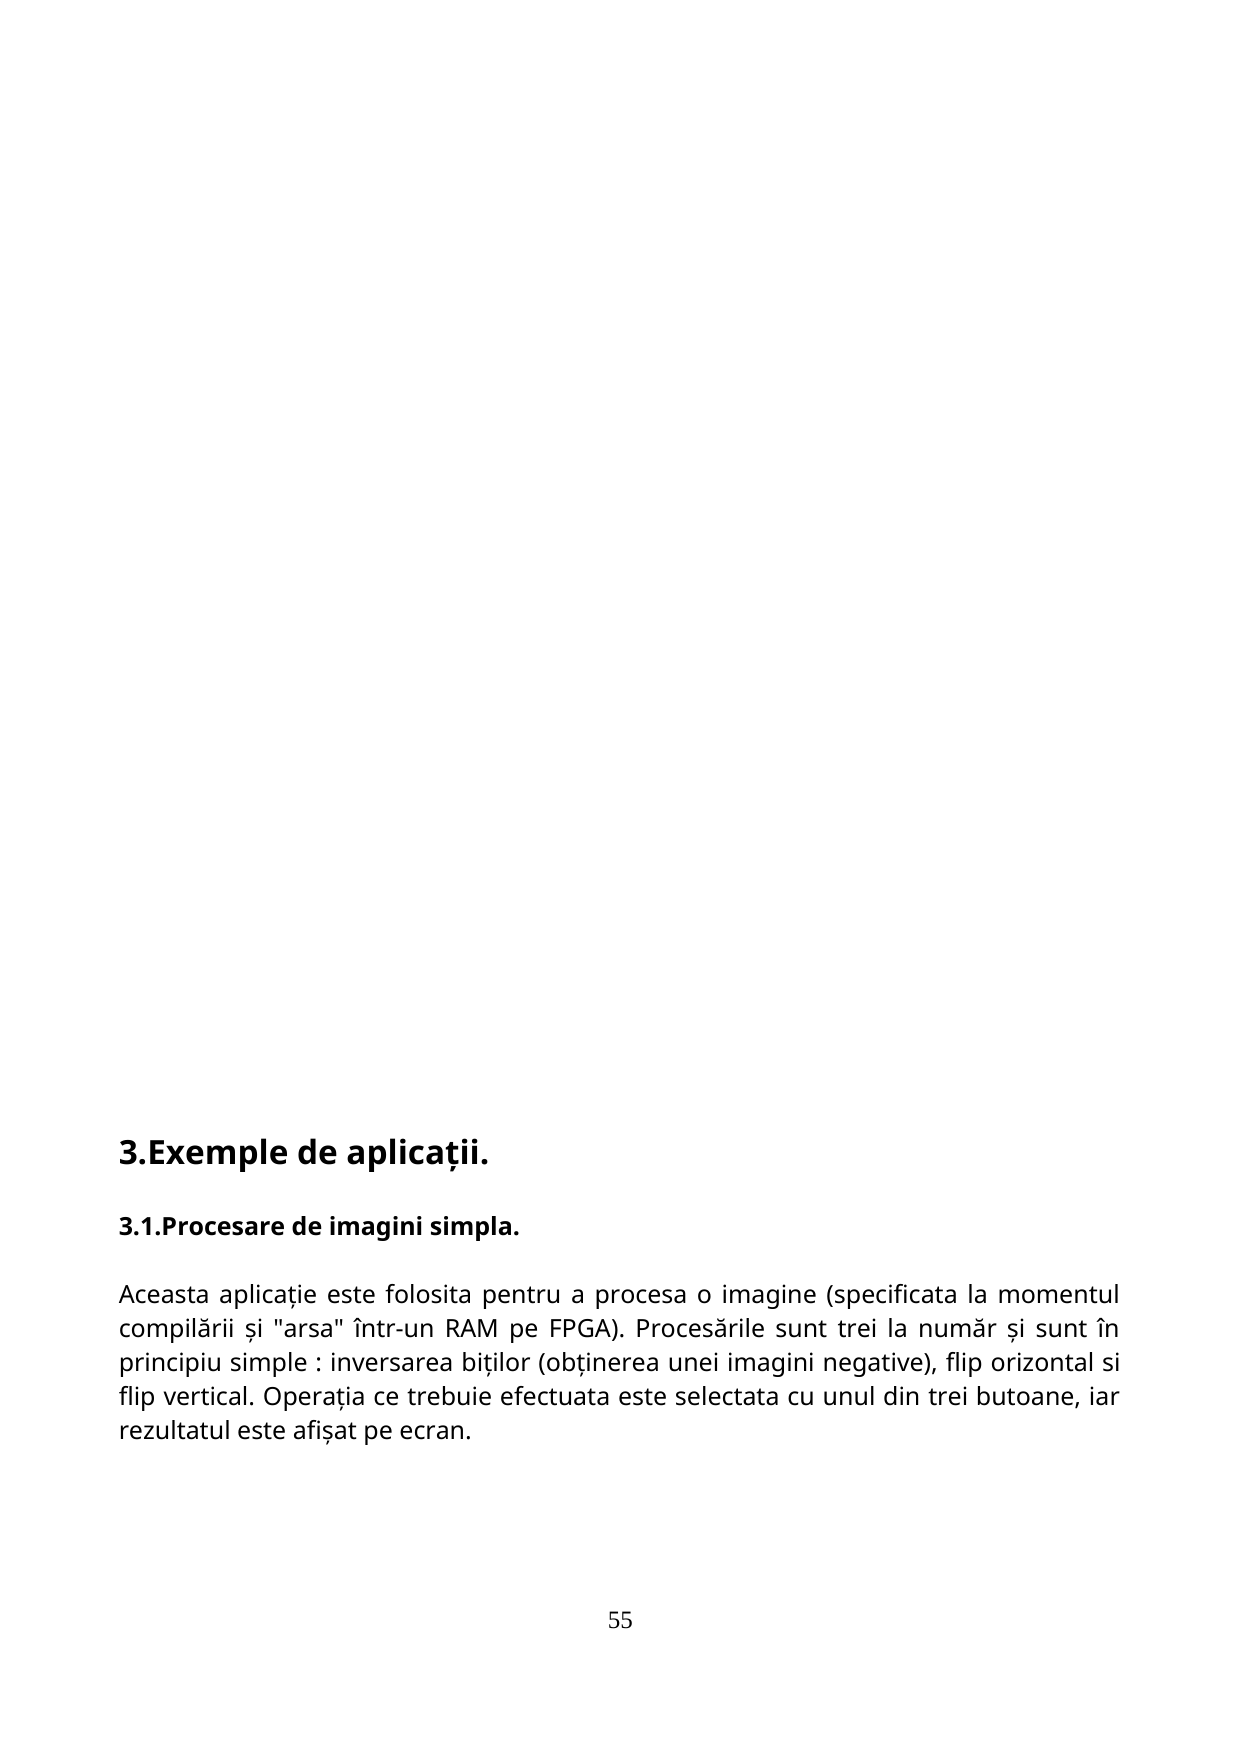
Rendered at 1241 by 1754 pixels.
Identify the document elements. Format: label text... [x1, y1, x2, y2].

text 3.Exemple de aplicații. [118, 1129, 1122, 1174]
text Aceasta aplicație este folosita pentru a procesa o imagine (specificata la momentul compilării și "arsa" într-un RAM pe FPGA). Procesările sunt trei la număr și sunt în principiu simple : inversarea biților (obținerea unei imagini negative), flip orizontal si flip vertical. Operația ce trebuie efectuata este selectata cu unul din trei butoane, iar rezultatul este afișat pe ecran. [118, 1277, 1122, 1447]
text 3.1.Procesare de imagini simpla. [118, 1208, 1122, 1243]
